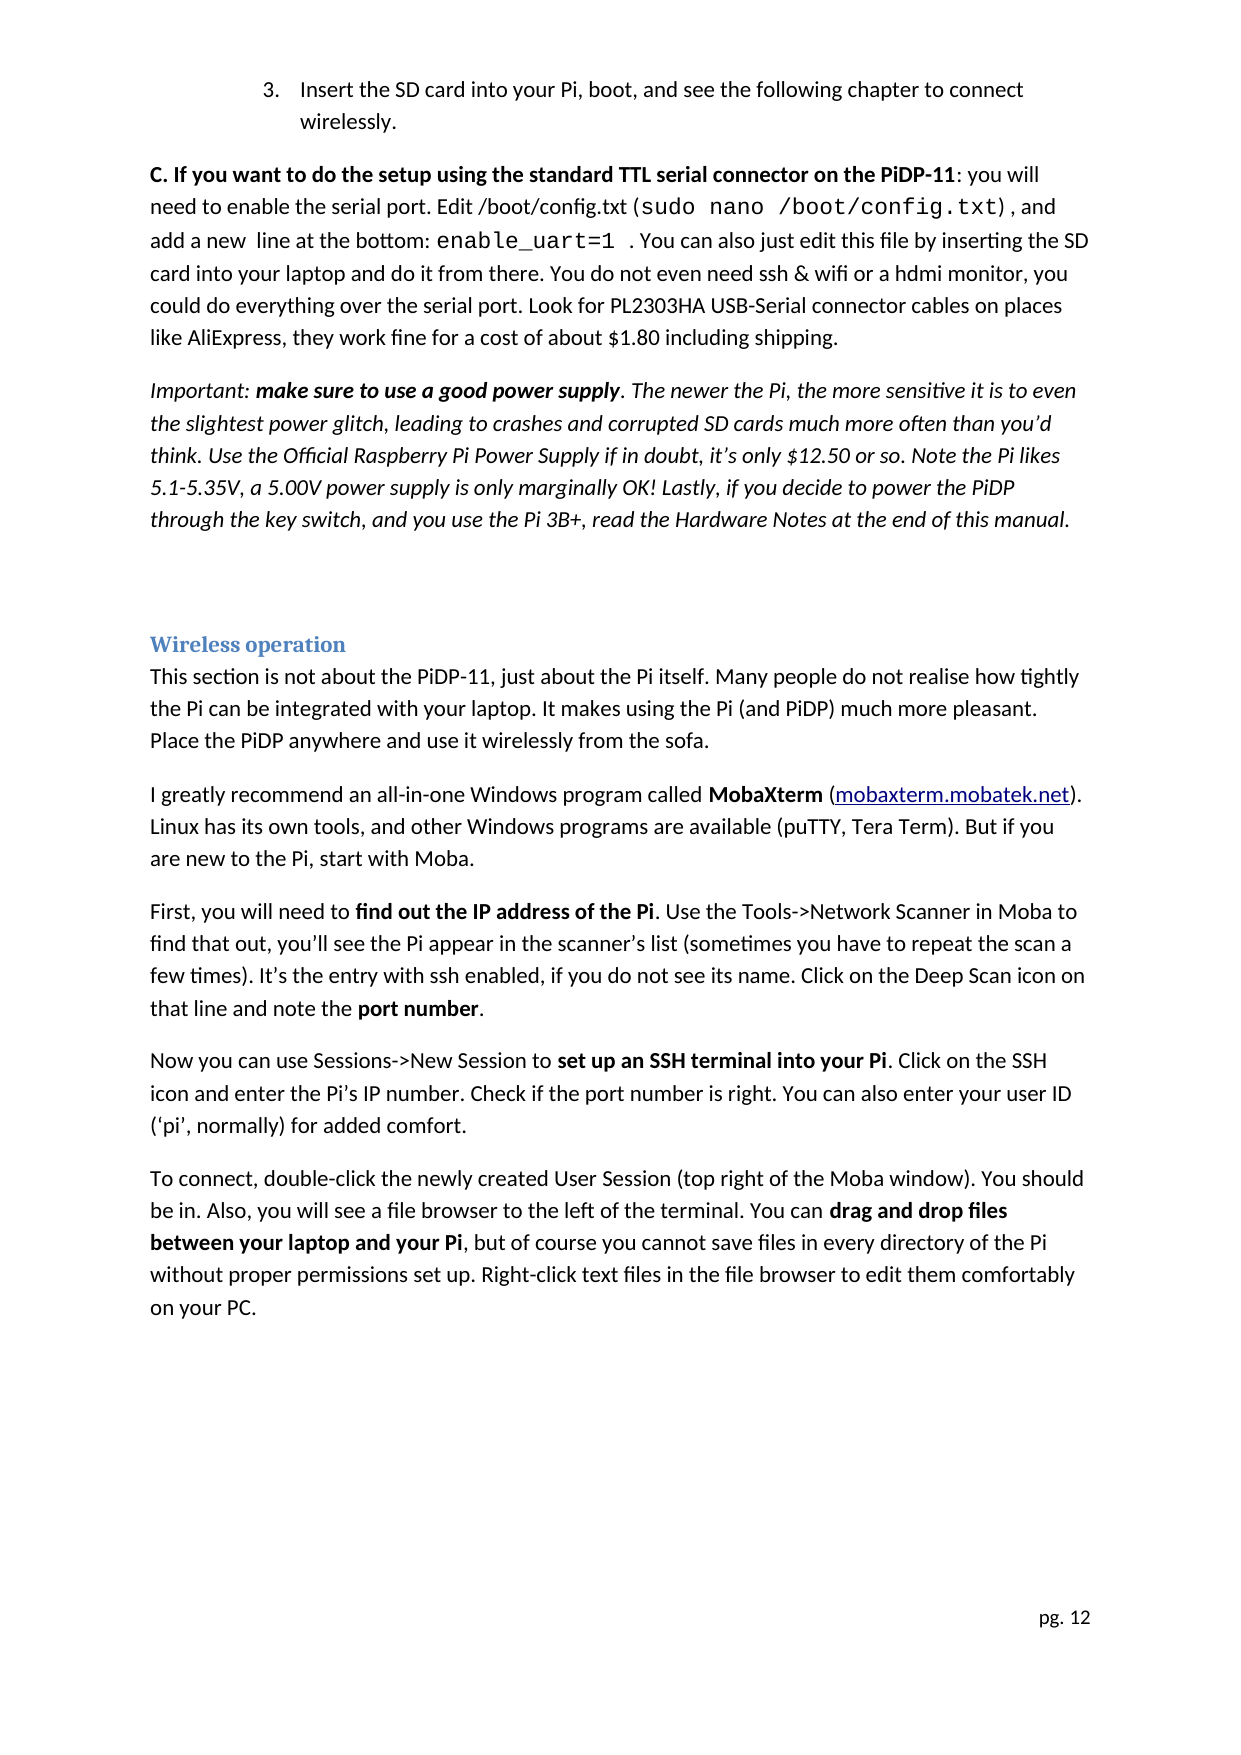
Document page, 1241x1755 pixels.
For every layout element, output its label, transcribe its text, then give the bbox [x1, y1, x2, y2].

text This section is not about the PiDP-11, just about the Pi itself. Many people do not realise how tightly the Pi can be integrated with your laptop. It makes using the Pi (and PiDP) much more pleasant. Place the PiDP anywhere and use it wirelessly from the sofa. [150, 662, 1090, 755]
text First, you will need to find out the IP address of the Pi. Use the Tools->Network Scanner in Moba to find that out, you’ll see the Pi appear in the scanner’s list (sometimes you have to repeat the scan a few times). It’s the entry with ssh enabled, if you do not see its name. Click on the Deep Scan icon on that line and note the port number. [150, 897, 1090, 1022]
text I greatly recommend an all-in-one Windows program called MobaXterm (mobaxterm.mobatek.net). Linux has its own tools, and other Windows programs are available (puTTY, Tera Term). But if you are new to the Pi, start with Moba. [150, 780, 1090, 872]
text C. If you want to do the setup using the standard TTL serial connector on the PiDP-11: you will need to enable the serial port. Edit /boot/config.txt (sudo nano /boot/config.txt) , and add a new line at the bottom: enable_uart=1 . You can also just edit this file by inserting the SD card into your laptop and do it from there. You do not even need ssh & wifi or a hdmi monitor, you could do everything over the serial port. Look for PL2303HA USB-Serial connector cables on places like AliExpress, they work fine for a cost of about $1.80 including shipping. [150, 160, 1090, 351]
subtitle Wireless operation [150, 632, 1090, 658]
text Important: make sure to use a good power supply. The newer the Pi, the more sensitive it is to even the slightest power glitch, leading to crashes and corrupted SD cards much more often than you’d think. Use the Official Raspberry Pi Power Supply if in doubt, it’s only $12.50 or so. Note the Pi likes 5.1-5.35V, a 5.00V power supply is only marginally OK! Lastly, if you decide to power the PiDP through the key switch, and you use the Pi 3B+, read the Hardware Notes at the end of this manual. [150, 376, 1090, 533]
text Now you can use Sessions->New Session to set up an SSH terminal into your Pi. Click on the SSH icon and enter the Pi’s IP number. Check if the port number is right. You can also enter your user ID (‘pi’, normally) for added comfort. [150, 1047, 1090, 1139]
text To connect, double-click the newly created User Session (top right of the Moba window). You should be in. Also, you will see a file browser to the left of the terminal. You can drag and drop files between your laptop and your Pi, but of course you cannot save files in every directory of the Pi without proper permissions set up. Right-click text files in the file browser to edit them comfortably on your PC. [150, 1164, 1090, 1321]
list Insert the SD card into your Pi, boot, and see the following chapter to connect wirelessly. [262, 75, 1090, 135]
